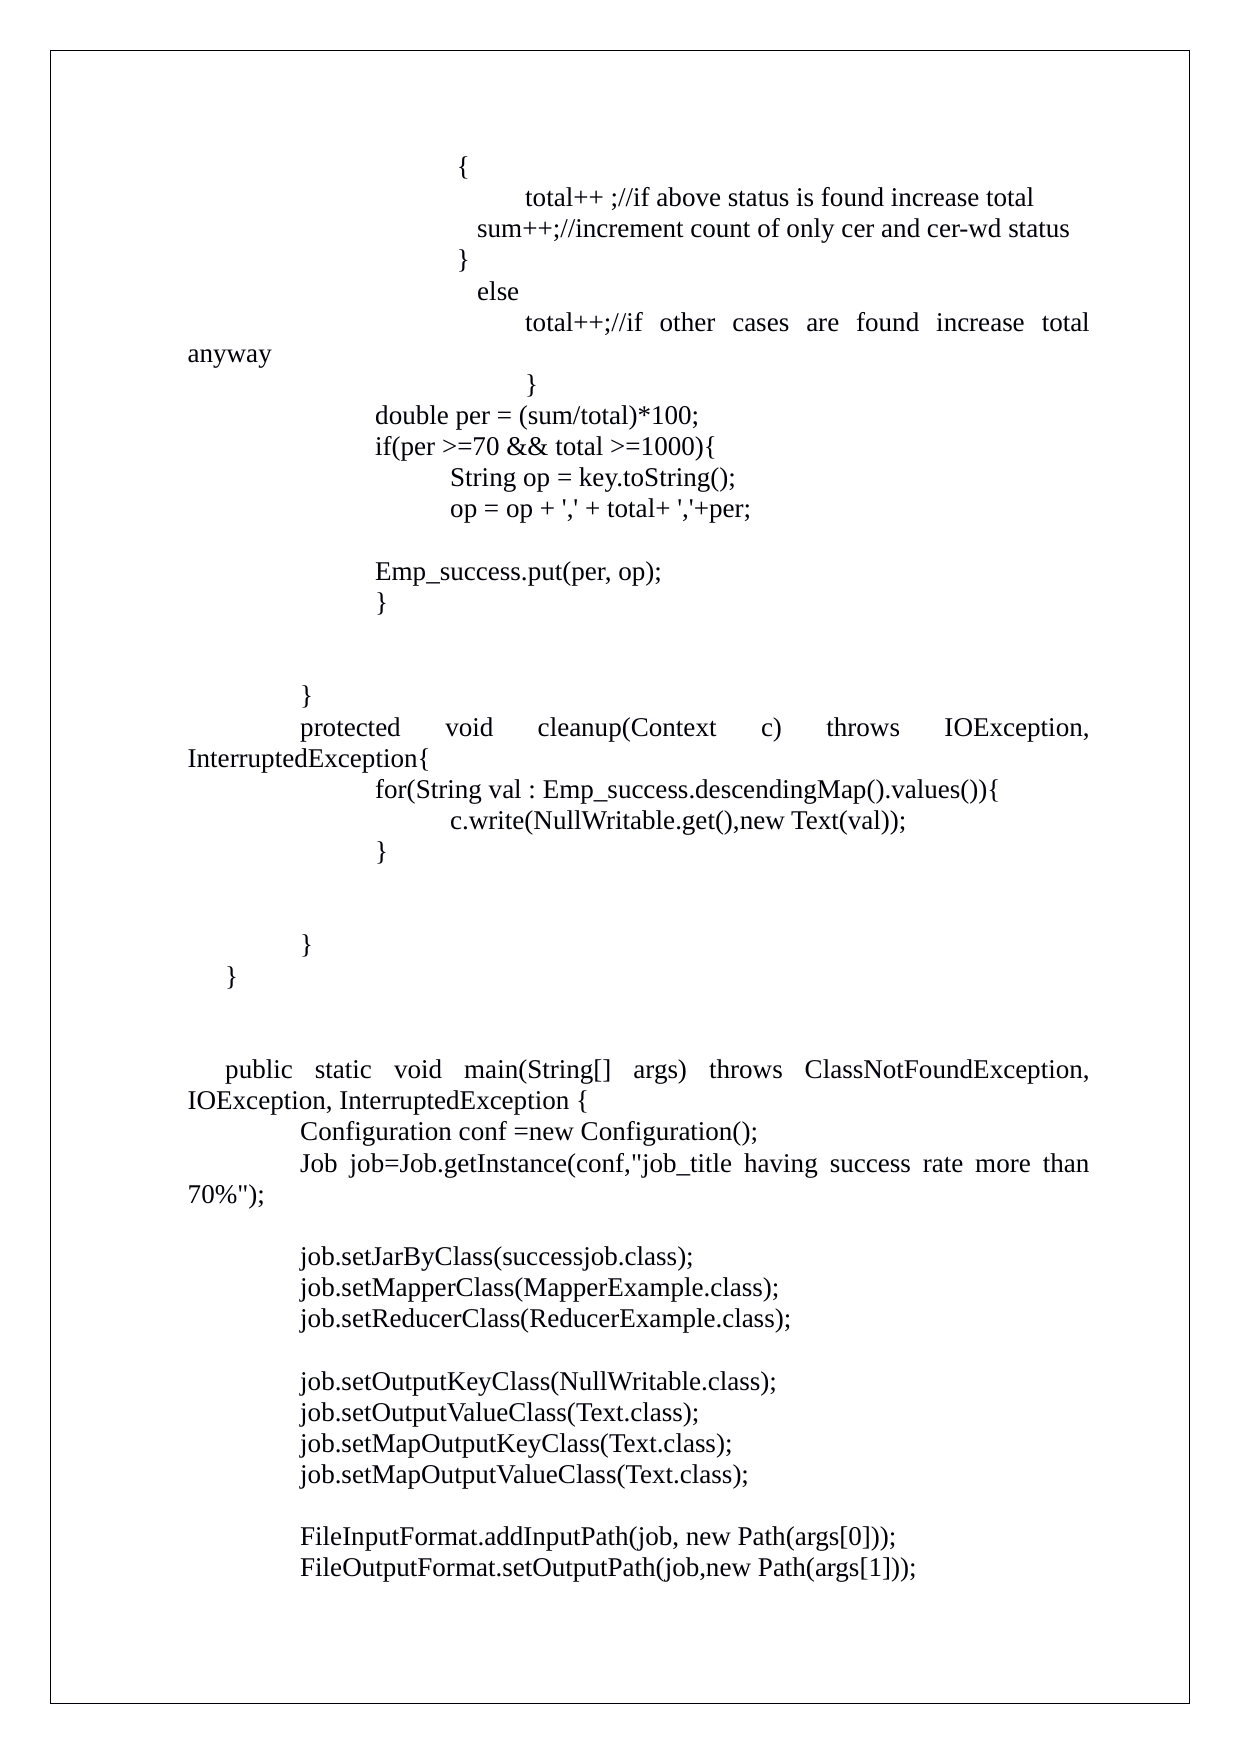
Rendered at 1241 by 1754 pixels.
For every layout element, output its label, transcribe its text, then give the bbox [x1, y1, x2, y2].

text c.write(NullWritable.get(),new Text(val)); [187, 804, 1090, 835]
text } [187, 929, 1090, 960]
text protected void cleanup(Context c) throws IOException, InterruptedException{ [187, 711, 1090, 773]
text Job job=Job.getInstance(conf,"job_title having success rate more than 70%"); [187, 1147, 1090, 1209]
text FileOutputFormat.setOutputPath(job,new Path(args[1])); [187, 1552, 1090, 1583]
text job.setOutputValueClass(Text.class); [187, 1396, 1090, 1427]
text job.setMapperClass(MapperExample.class); [187, 1271, 1090, 1302]
text job.setMapOutputKeyClass(Text.class); [187, 1427, 1090, 1458]
text FileInputFormat.addInputPath(job, new Path(args[0])); [187, 1520, 1090, 1552]
text Emp_success.put(per, op); [187, 555, 1090, 586]
text } [187, 679, 1090, 711]
text } [187, 960, 1090, 991]
text total++;//if other cases are found increase total anyway [187, 306, 1090, 368]
text Configuration conf =new Configuration(); [187, 1116, 1090, 1147]
text job.setJarByClass(successjob.class); [187, 1240, 1090, 1271]
text for(String val : Emp_success.descendingMap().values()){ [187, 773, 1090, 804]
text double per = (sum/total)*100; [187, 399, 1090, 430]
text else [187, 274, 1090, 306]
text } [187, 586, 1090, 617]
text } [187, 835, 1090, 866]
text public static void main(String[] args) throws ClassNotFoundException, IOException, InterruptedException { [187, 1053, 1090, 1116]
text } [187, 368, 1090, 399]
text job.setReducerClass(ReducerExample.class); [187, 1302, 1090, 1333]
text } [187, 243, 1090, 274]
text op = op + ',' + total+ ','+per; [187, 493, 1090, 524]
text sum++;//increment count of only cer and cer-wd status [187, 212, 1090, 243]
text if(per >=70 && total >=1000){ [187, 430, 1090, 461]
text job.setOutputKeyClass(NullWritable.class); [187, 1365, 1090, 1396]
text String op = key.toString(); [187, 461, 1090, 493]
text job.setMapOutputValueClass(Text.class); [187, 1458, 1090, 1489]
text { [187, 150, 1090, 181]
text total++ ;//if above status is found increase total [187, 181, 1090, 212]
